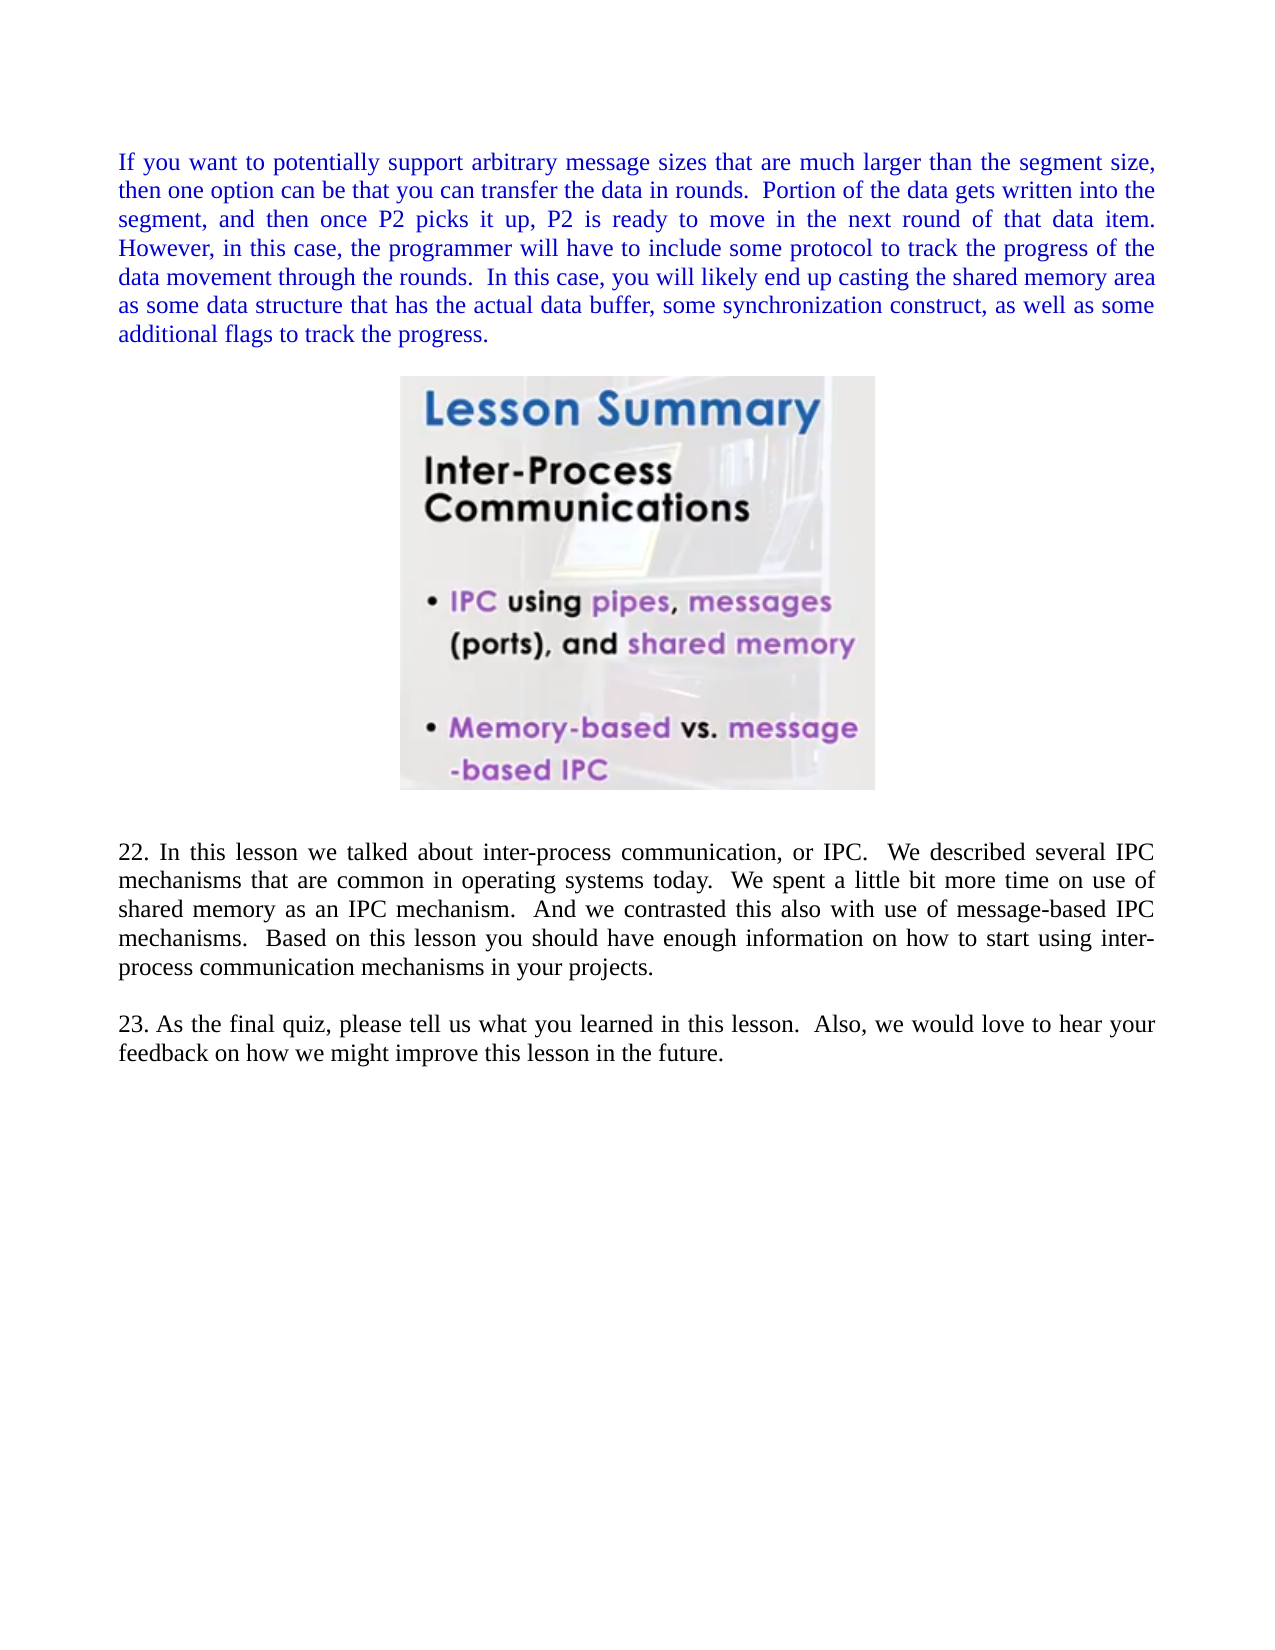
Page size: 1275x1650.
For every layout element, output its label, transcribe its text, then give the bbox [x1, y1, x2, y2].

text If you want to potentially support arbitrary message sizes that are much larger than the segment size, then one option can be that you can transfer the data in rounds. Portion of the data gets written into the segment, and then once P2 picks it up, P2 is ready to move in the next round of that data item. However, in this case, the programmer will have to include some protocol to track the progress of the data movement through the rounds. In this case, you will likely end up casting the shared memory area as some data structure that has the actual data buffer, some synchronization construct, as well as some additional flags to track the progress. [118, 147, 1157, 348]
picture [400, 376, 876, 790]
text 22. In this lesson we talked about inter-process communication, or IPC. We described several IPC mechanisms that are common in operating systems today. We spent a little bit more time on use of shared memory as an IPC mechanism. And we contrasted this also with use of message-based IPC mechanisms. Based on this lesson you should have enough information on how to start using inter-process communication mechanisms in your projects. [118, 837, 1157, 981]
text 23. As the final quiz, please tell us what you learned in this lesson. Also, we would love to hear your feedback on how we might improve this lesson in the future. [118, 1009, 1157, 1067]
